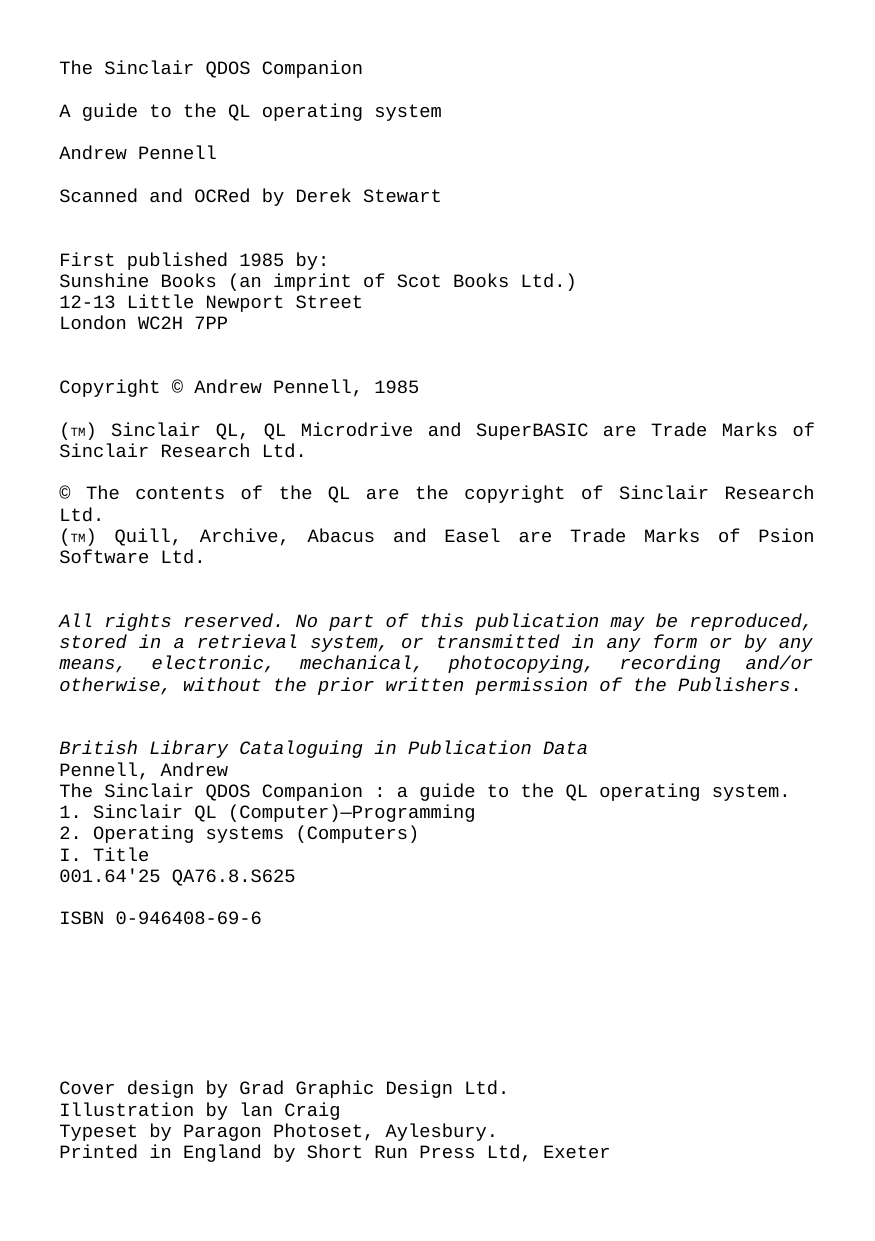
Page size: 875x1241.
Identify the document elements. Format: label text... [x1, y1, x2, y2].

text The Sinclair QDOS Companion : a guide to the QL operating system. [59, 782, 815, 803]
text A guide to the QL operating system [59, 102, 815, 123]
text London WC2H 7PP [59, 314, 815, 335]
text Cover design by Grad Graphic Design Ltd. [59, 1079, 815, 1100]
text The Sinclair QDOS Companion [59, 59, 815, 80]
text Sunshine Books (an imprint of Scot Books Ltd.) [59, 272, 815, 293]
text ISBN 0-946408-69-6 [59, 909, 815, 930]
text Printed in England by Short Run Press Ltd, Exeter [59, 1143, 815, 1164]
text Illustration by lan Craig [59, 1100, 815, 1122]
text 2. Operating systems (Computers) [59, 824, 815, 845]
text I. Title [59, 845, 815, 867]
text 1. Sinclair QL (Computer)—Programming [59, 803, 815, 824]
text Scanned and OCRed by Derek Stewart [59, 187, 815, 208]
text (TM) Sinclair QL, QL Microdrive and SuperBASIC are Trade Marks of Sinclair Research Ltd. [59, 420, 815, 463]
text Andrew Pennell [59, 144, 815, 165]
text First published 1985 by: [59, 250, 815, 272]
text Copyright © Andrew Pennell, 1985 [59, 378, 815, 399]
text Typeset by Paragon Photoset, Aylesbury. [59, 1122, 815, 1143]
text (TM) Quill, Archive, Abacus and Easel are Trade Marks of Psion Software Ltd. [59, 527, 815, 569]
text British Library Cataloguing in Publication Data [59, 739, 815, 760]
text Pennell, Andrew [59, 760, 815, 782]
text 001.64'25 QA76.8.S625 [59, 867, 815, 888]
text All rights reserved. No part of this publication may be reproduced, stored in a retrieval system, or transmitted in any form or by any means, electronic, mechanical, photocopying, recording and/or otherwise, without the prior written permission of the Publishers. [59, 612, 815, 697]
text 12-13 Little Newport Street [59, 293, 815, 314]
text © The contents of the QL are the copyright of Sinclair Research Ltd. [59, 484, 815, 527]
